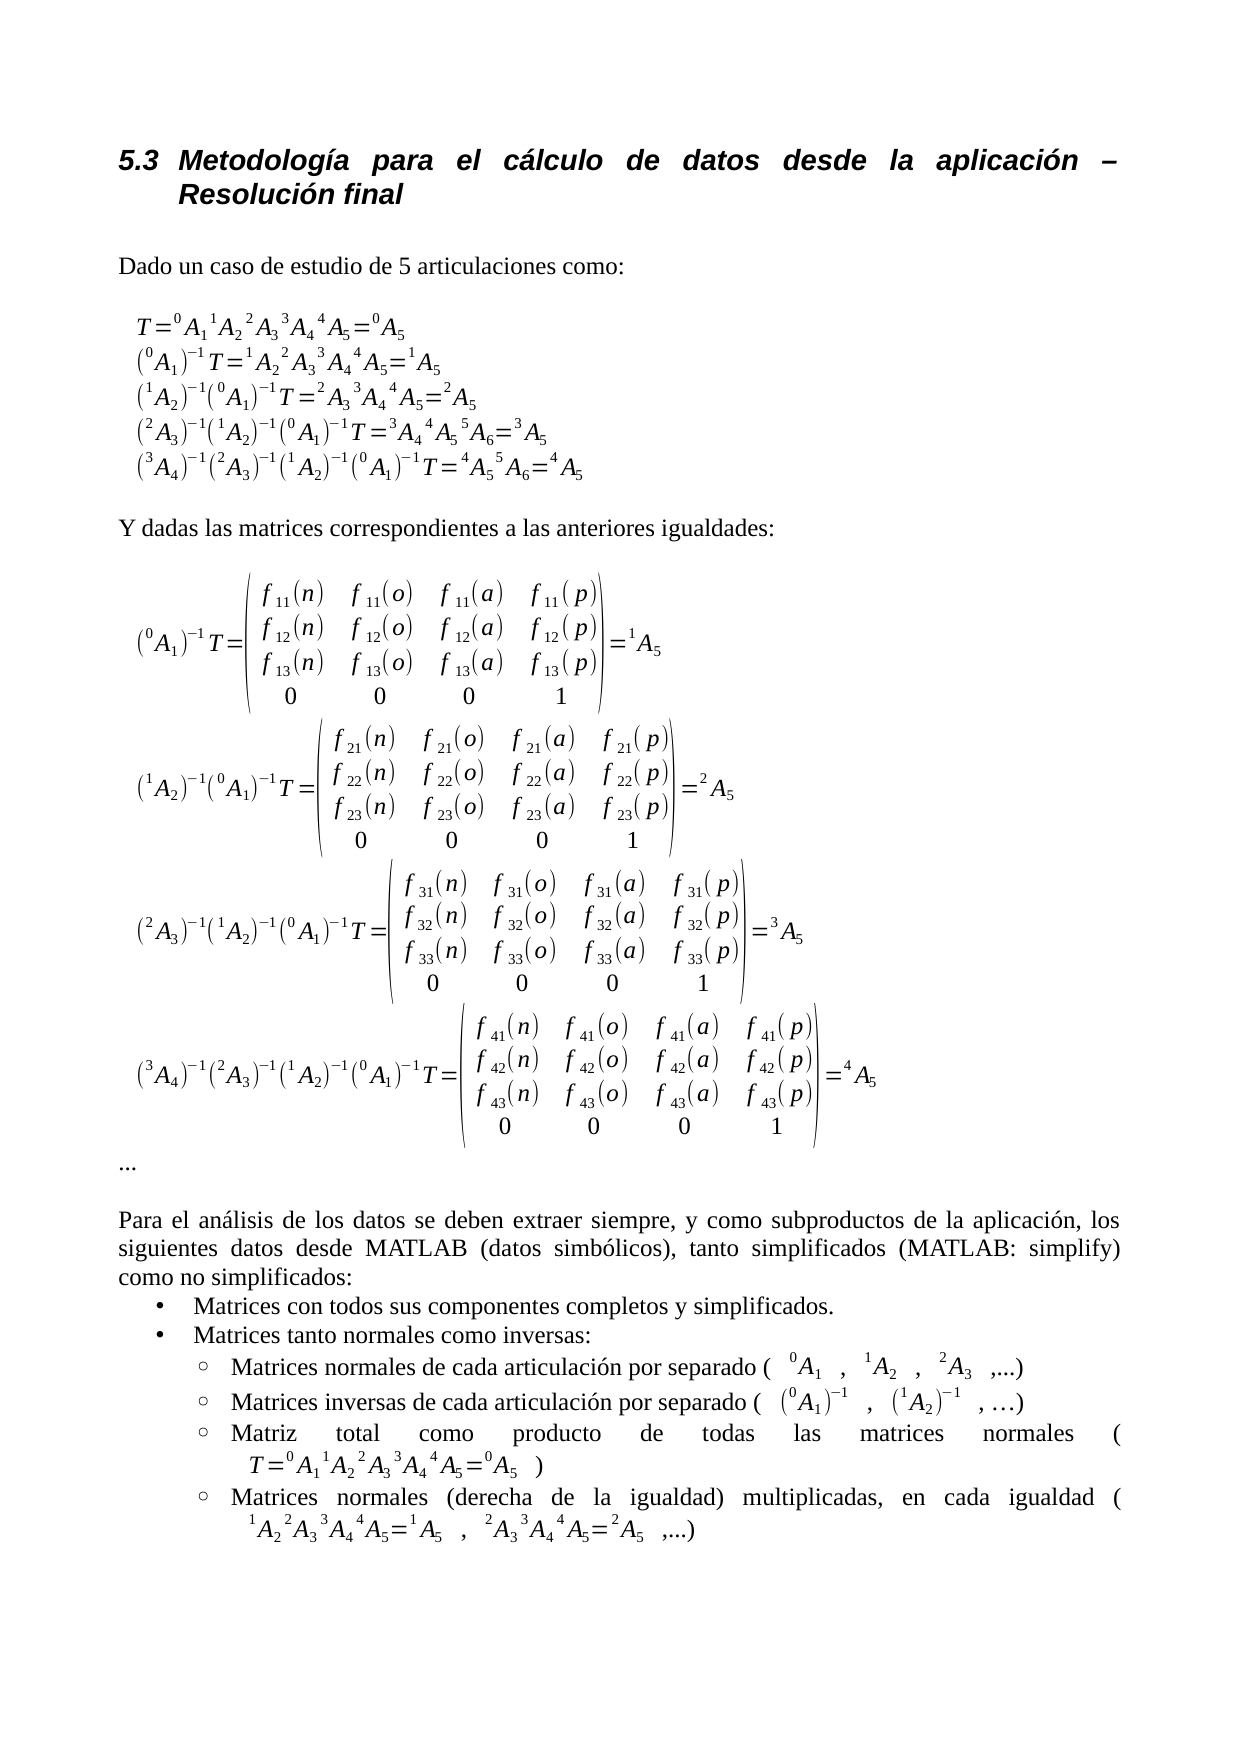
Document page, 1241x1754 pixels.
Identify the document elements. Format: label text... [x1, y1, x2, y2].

subtitle Metodología para el cálculo de datos desde la aplicación – Resolución final [118, 143, 1122, 210]
text ... [118, 1147, 1122, 1176]
list Matriz total como producto de todas las matrices normales () [193, 1418, 1122, 1482]
list Matrices inversas de cada articulación por separado (,, …) [193, 1383, 1122, 1418]
list Matrices tanto normales como inversas: [156, 1320, 1122, 1348]
text Y dadas las matrices correspondientes a las anteriores igualdades: [118, 513, 1122, 541]
list Matrices normales (derecha de la igualdad) multiplicadas, en cada igualdad (,,...) [193, 1482, 1122, 1546]
list Matrices con todos sus componentes completos y simplificados. [156, 1291, 1122, 1320]
text Para el análisis de los datos se deben extraer siempre, y como subproductos de la aplicación, los siguientes datos desde MATLAB (datos simbólicos), tanto simplificados (MATLAB: simplify) como no simplificados: [118, 1205, 1122, 1291]
text Dado un caso de estudio de 5 articulaciones como: [118, 251, 1122, 280]
list Matrices normales de cada articulación por separado (,,,...) [193, 1348, 1122, 1383]
